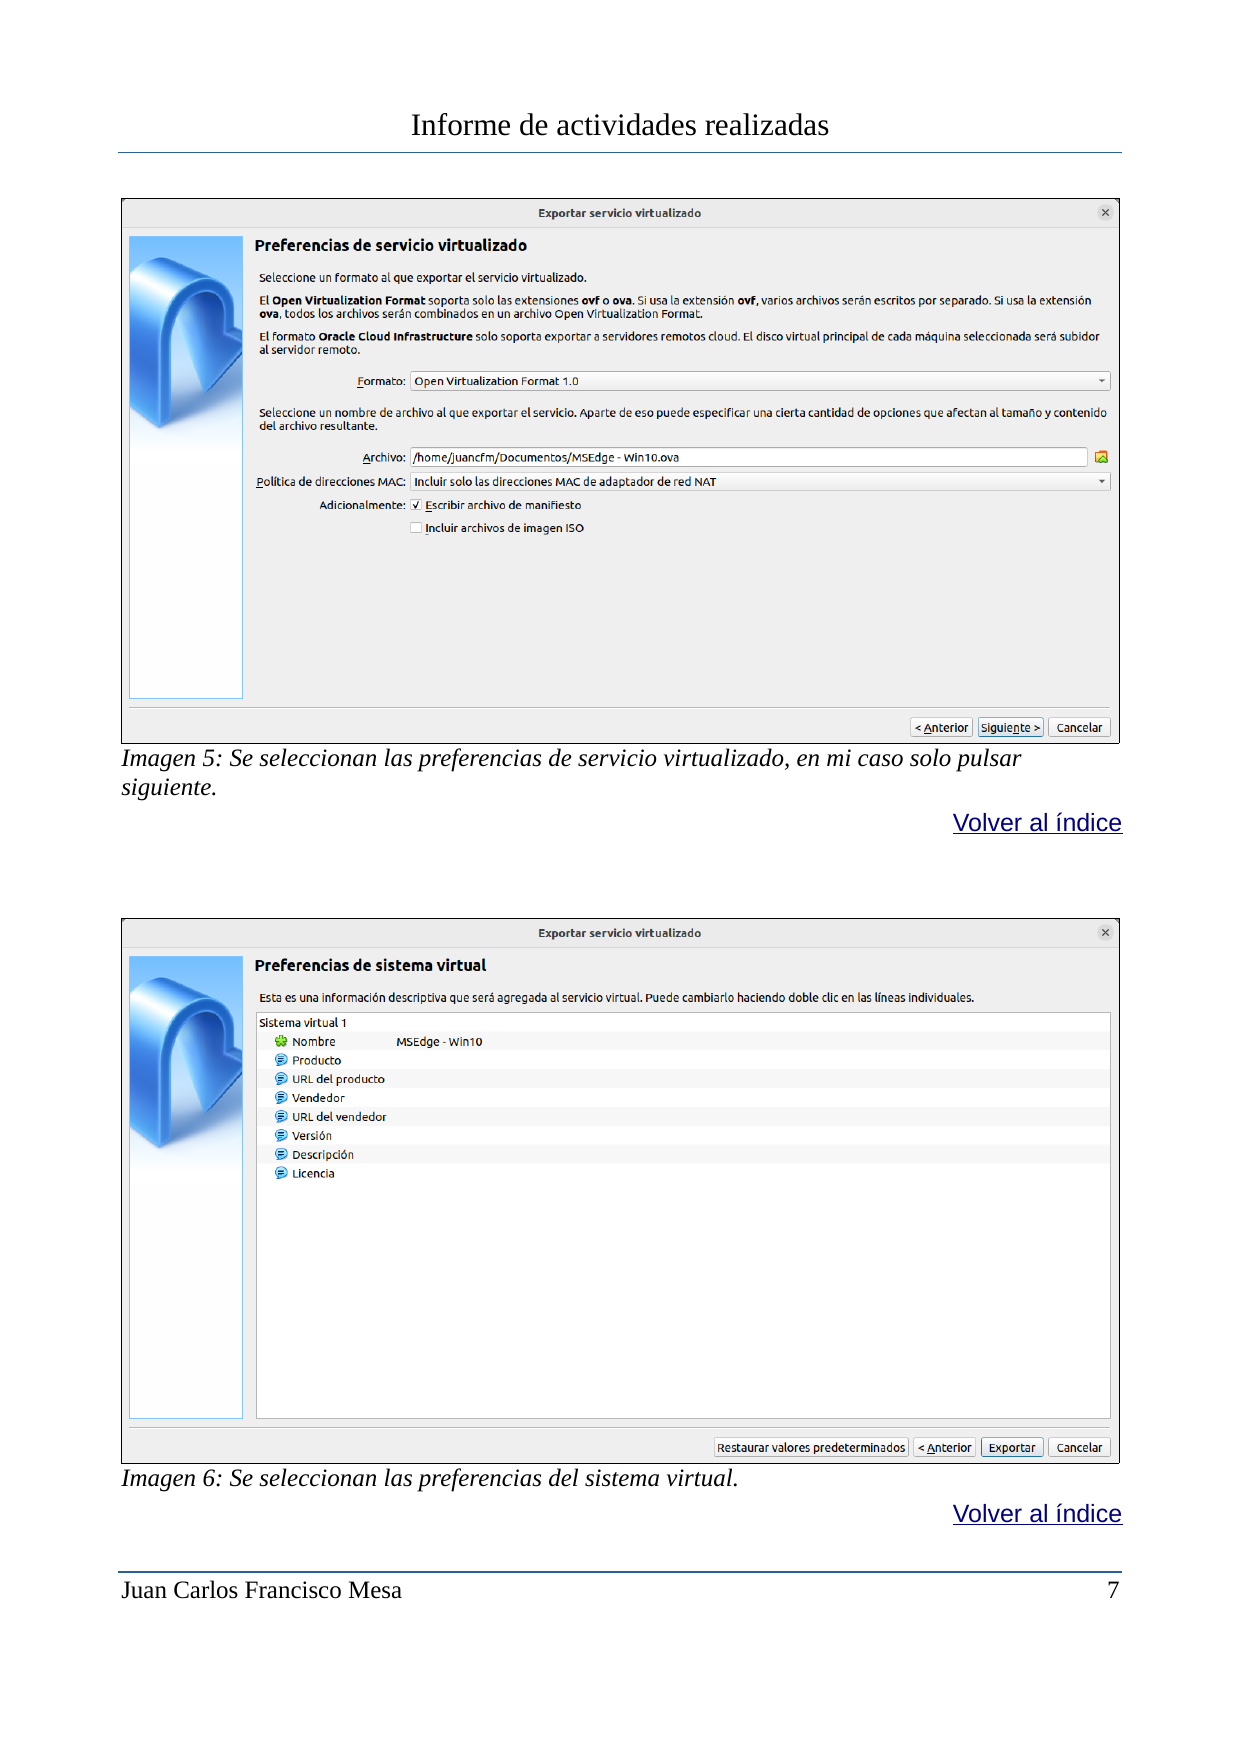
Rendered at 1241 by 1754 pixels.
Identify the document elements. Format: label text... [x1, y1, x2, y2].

text Volver al índice [118, 183, 1122, 836]
text Volver al índice [118, 903, 1122, 1527]
text Imagen 6: Se seleccionan las preferencias del sistema virtual. [121, 1464, 1119, 1491]
text Imagen 5: Se seleccionan las preferencias de servicio virtualizado, en mi caso solo pulsar siguiente. [121, 744, 1119, 800]
picture [122, 199, 1119, 743]
picture [122, 919, 1119, 1463]
